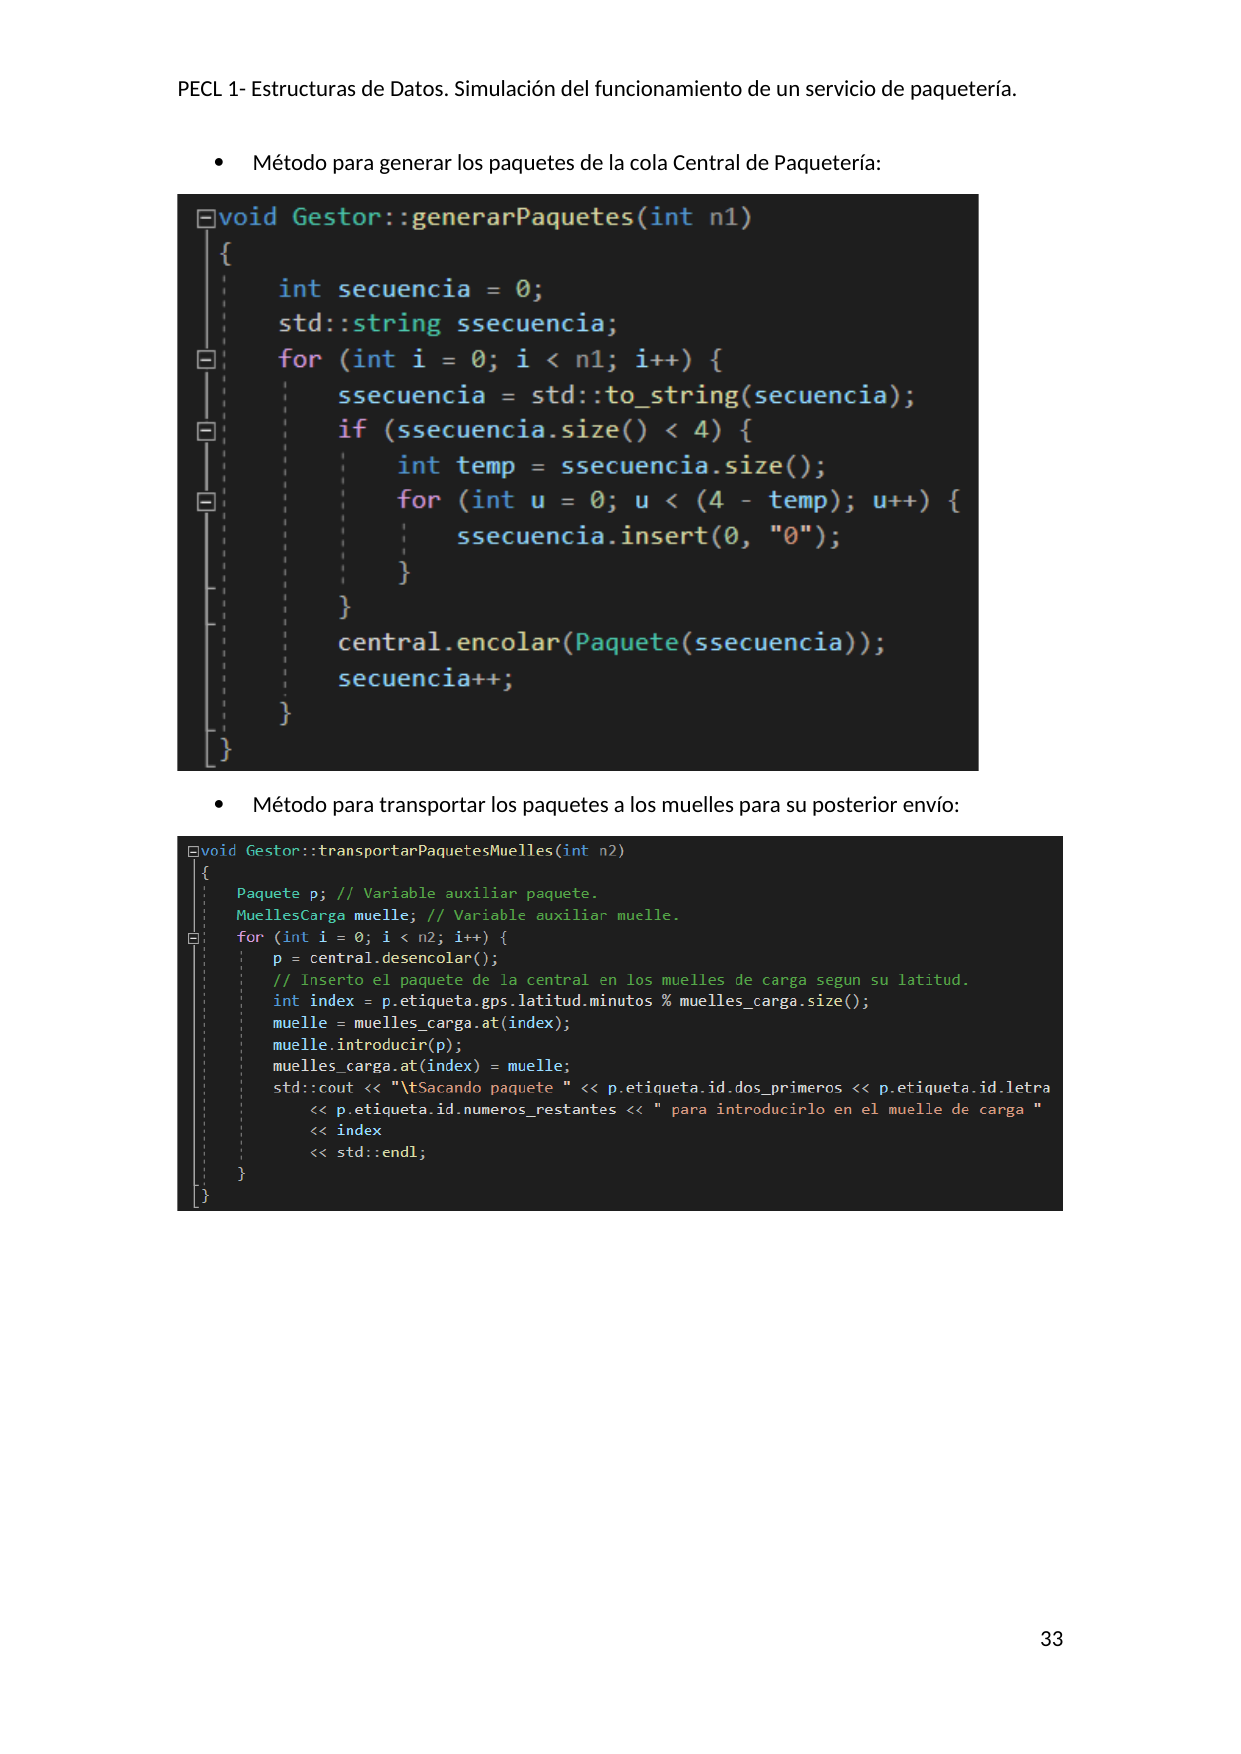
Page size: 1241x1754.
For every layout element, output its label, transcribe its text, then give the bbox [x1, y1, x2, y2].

picture [177, 836, 1063, 1211]
list Método para transportar los paquetes a los muelles para su posterior envío: [215, 790, 1063, 818]
picture [177, 194, 979, 771]
list Método para generar los paquetes de la cola Central de Paquetería: [215, 148, 1063, 176]
